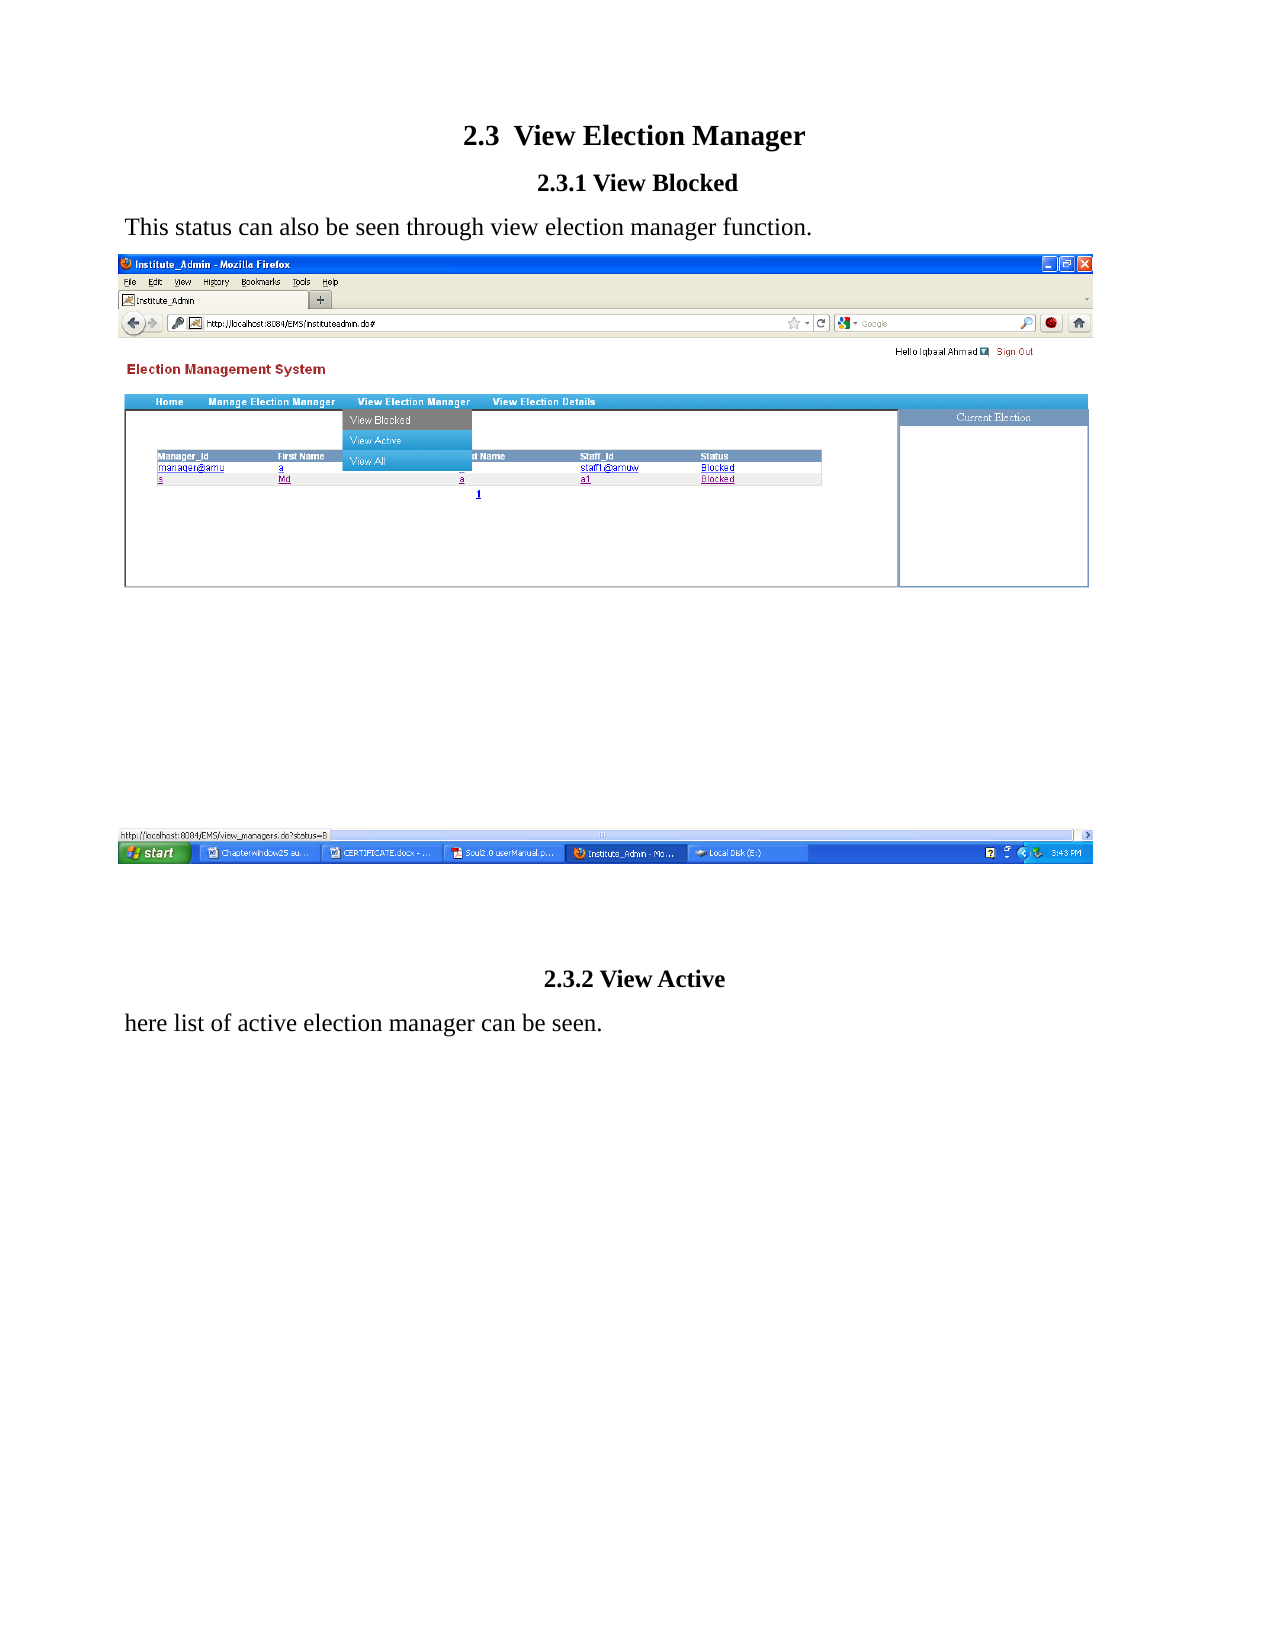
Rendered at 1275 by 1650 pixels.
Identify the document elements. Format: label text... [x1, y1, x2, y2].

text This status can also be seen through view election manager function. [118, 212, 1157, 240]
text here list of active election manager can be seen. [118, 1008, 1157, 1036]
picture [118, 254, 1093, 864]
text 2.3.1 View Blocked [118, 168, 1157, 197]
text 2.3 View Election Manager [118, 118, 1157, 152]
text 2.3.2 View Active [118, 964, 1157, 993]
